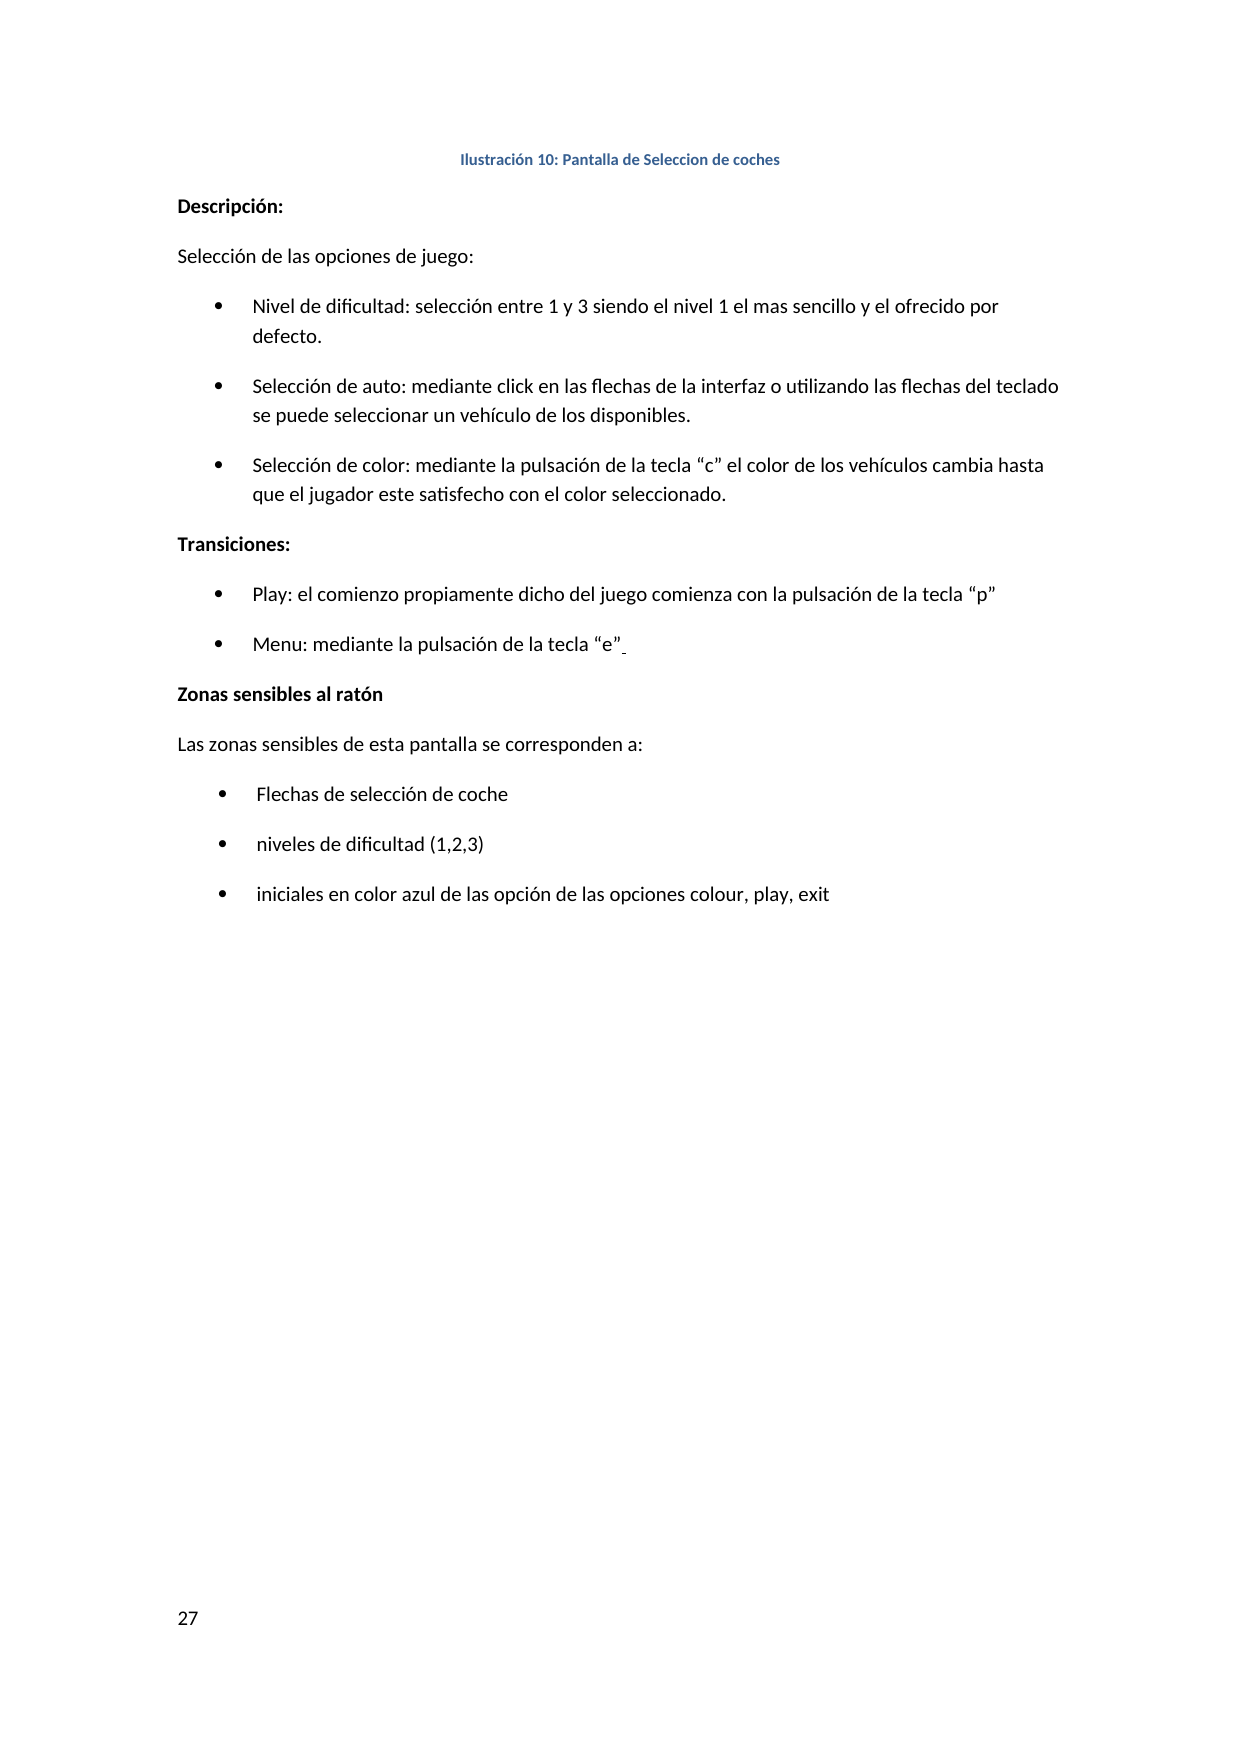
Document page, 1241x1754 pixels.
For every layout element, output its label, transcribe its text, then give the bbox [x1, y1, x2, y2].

text Selección de las opciones de juego: [177, 244, 1063, 269]
text Las zonas sensibles de esta pantalla se corresponden a: [177, 731, 1063, 757]
text Descripción: [177, 194, 1063, 219]
list Play: el comienzo propiamente dicho del juego comienza con la pulsación de la tecla “p” [215, 581, 1063, 607]
text Ilustración 10: Pantalla de Seleccion de coches [177, 149, 1063, 170]
list Selección de auto: mediante click en las flechas de la interfaz o utilizando las flechas del teclado se puede seleccionar un vehículo de los disponibles. [215, 373, 1063, 427]
text Zonas sensibles al ratón [177, 681, 1063, 707]
list iniciales en color azul de las opción de las opciones colour, play, exit [219, 881, 1063, 907]
list Nivel de dificultad: selección entre 1 y 3 siendo el nivel 1 el mas sencillo y el ofrecido por defecto. [215, 294, 1063, 348]
list Selección de color: mediante la pulsación de la tecla “c” el color de los vehículos cambia hasta que el jugador este satisfecho con el color seleccionado. [215, 452, 1063, 507]
list niveles de dificultad (1,2,3) [219, 831, 1063, 857]
list Flechas de selección de coche [219, 781, 1063, 807]
list Menu: mediante la pulsación de la tecla “e” [215, 631, 1063, 657]
text Transiciones: [177, 531, 1063, 557]
